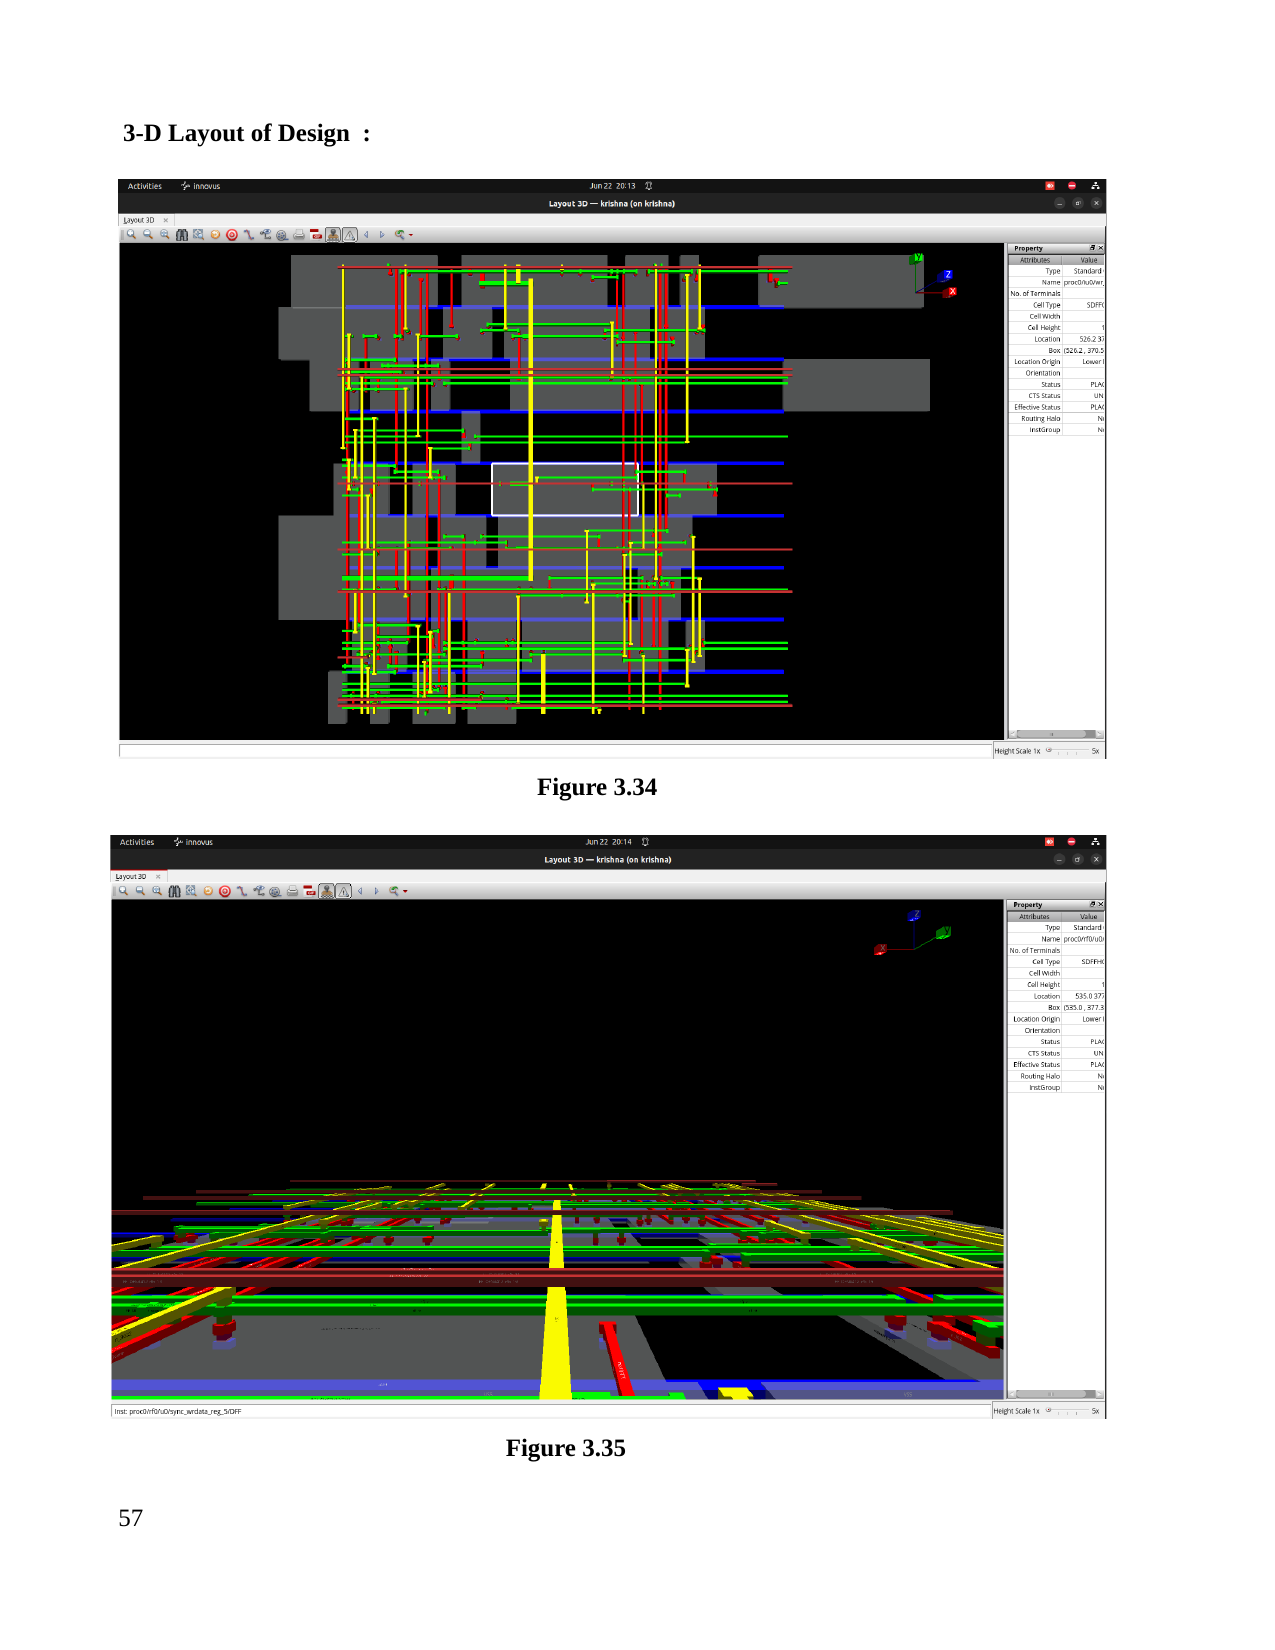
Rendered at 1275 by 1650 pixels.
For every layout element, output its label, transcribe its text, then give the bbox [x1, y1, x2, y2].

picture [118, 179, 1107, 759]
picture [110, 835, 1107, 1419]
text 3-D Layout of Design : [118, 118, 1157, 147]
text Figure 3.34 [118, 161, 1157, 801]
text Figure 3.35 [118, 816, 1157, 1462]
